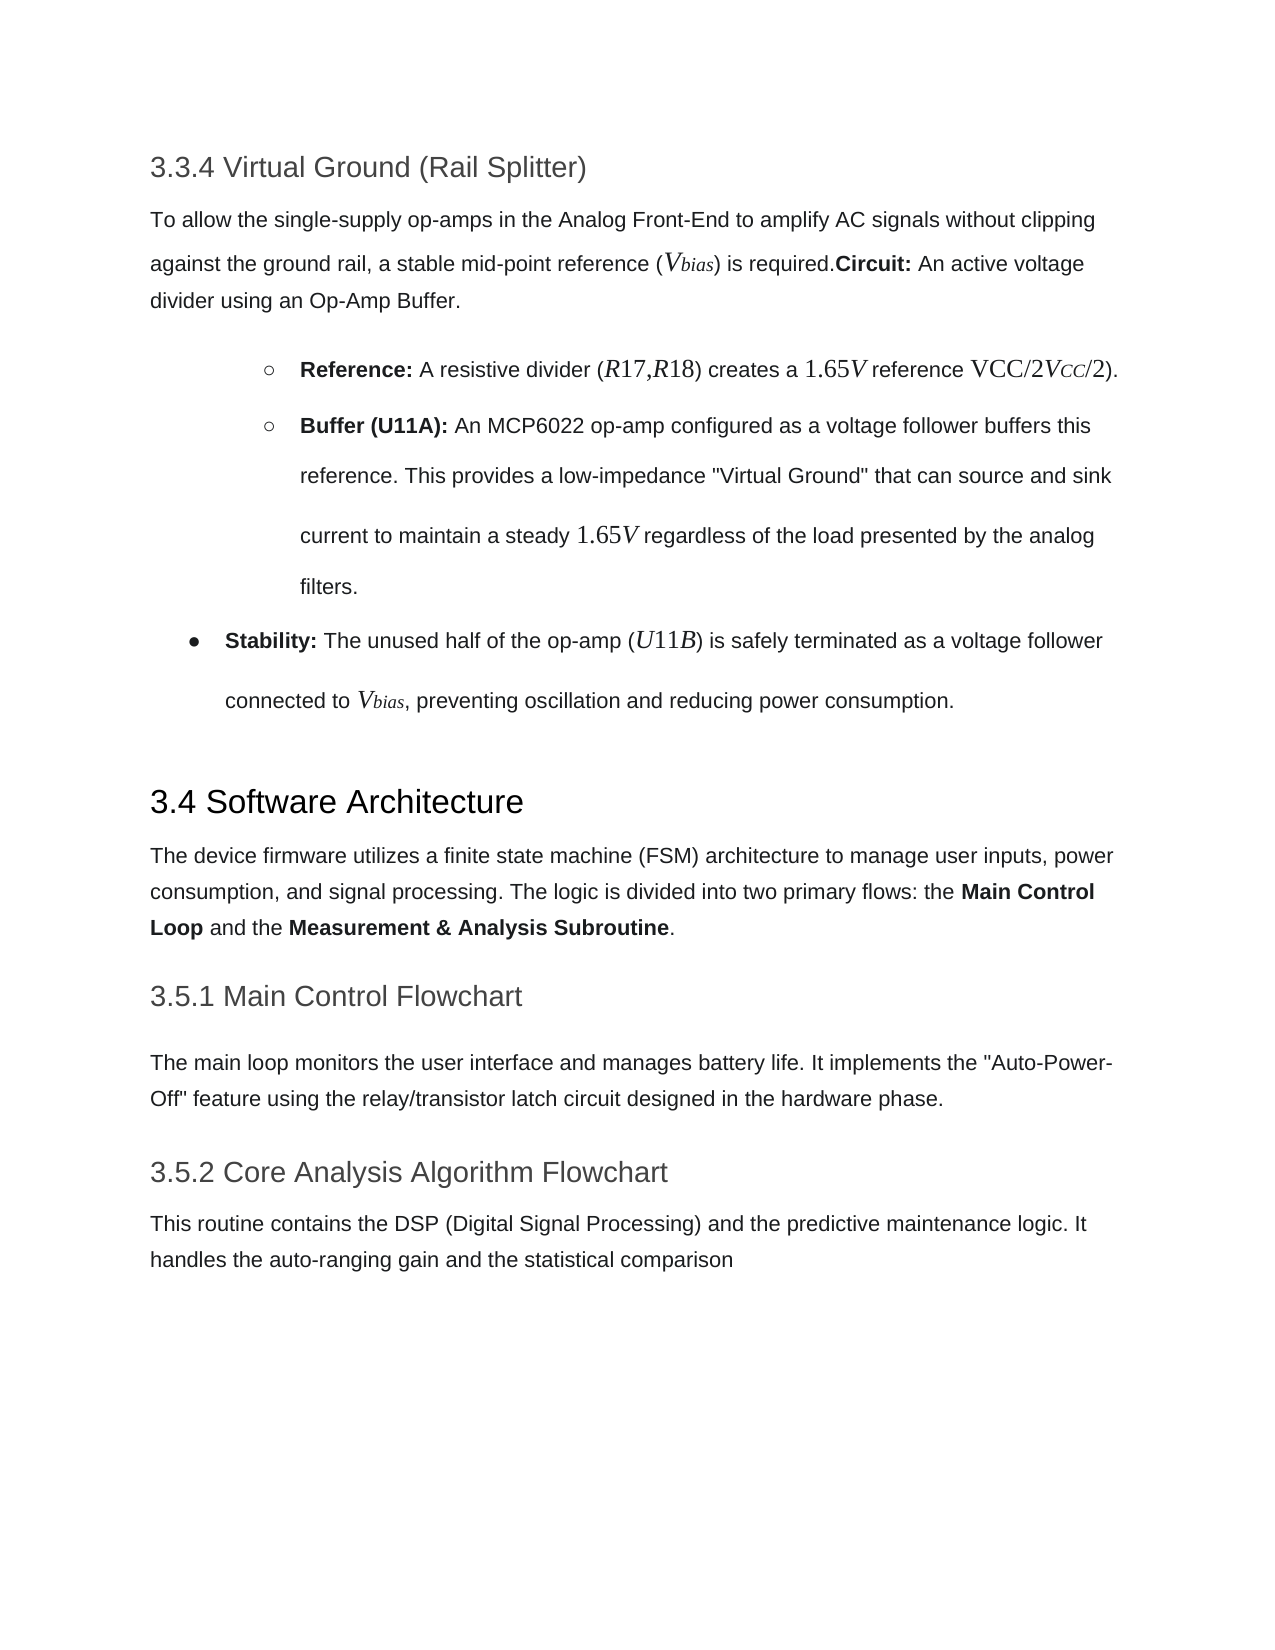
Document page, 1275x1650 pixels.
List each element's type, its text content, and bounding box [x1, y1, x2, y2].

subtitle 3.3.4 Virtual Ground (Rail Splitter) [150, 150, 1125, 183]
text The main loop monitors the user interface and manages battery life. It implements the "Auto-Power-Off" feature using the relay/transistor latch circuit designed in the hardware phase. [150, 1050, 1125, 1111]
text The device firmware utilizes a finite state machine (FSM) architecture to manage user inputs, power consumption, and signal processing. The logic is divided into two primary flows: the Main Control Loop and the Measurement & Analysis Subroutine. [150, 843, 1125, 940]
list Buffer (U11A): An MCP6022 op-amp configured as a voltage follower buffers this reference. This provides a low-impedance "Virtual Ground" that can source and sink current to maintain a steady 1.65V regardless of the load presented by the analog filters. [262, 413, 1125, 599]
text This routine contains the DSP (Digital Signal Processing) and the predictive maintenance logic. It handles the auto-ranging gain and the statistical comparison [150, 1211, 1125, 1272]
list Reference: A resistive divider (R17,R18) creates a 1.65V reference VCC/2VCC/2). [262, 353, 1125, 383]
subtitle 3.5.1 Main Control Flowchart [150, 979, 1125, 1013]
list Stability: The unused half of the op-amp (U11B) is safely terminated as a voltage follower connected to Vbias, preventing oscillation and reducing power consumption. [187, 624, 1125, 714]
subtitle 3.4 Software Architecture [150, 782, 1125, 820]
subtitle 3.5.2 Core Analysis Algorithm Flowchart [150, 1155, 1125, 1188]
text To allow the single-supply op-amps in the Analog Front-End to amplify AC signals without clipping against the ground rail, a stable mid-point reference (Vbias​) is required.Circuit: An active voltage divider using an Op-Amp Buffer. [150, 206, 1125, 313]
